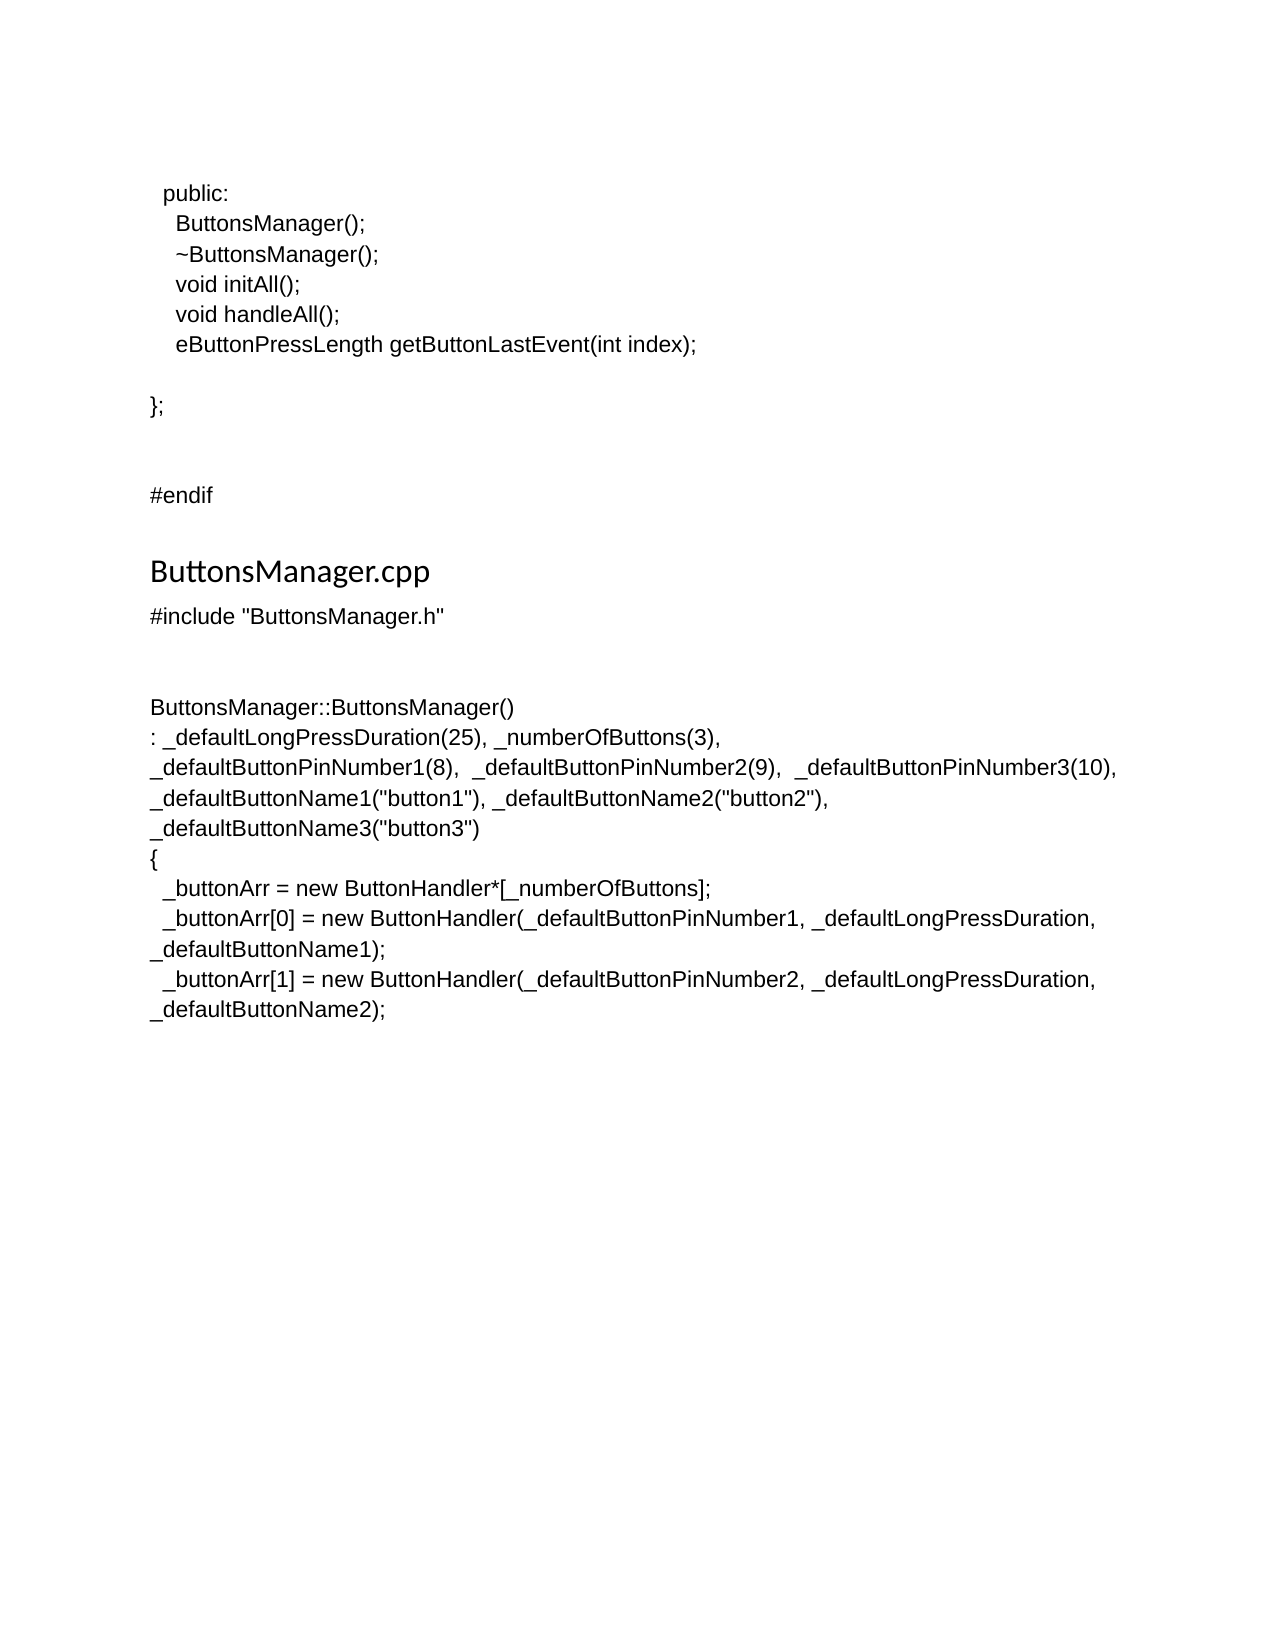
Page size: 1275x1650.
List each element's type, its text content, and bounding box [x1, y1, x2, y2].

text _defaultButtonName1("button1"), _defaultButtonName2("button2"), _defaultButtonName3("button3") [150, 784, 1125, 841]
text _buttonArr[1] = new ButtonHandler(_defaultButtonPinNumber2, _defaultLongPressDuration, _defaultButtonName2); [150, 966, 1125, 1022]
text ButtonsManager::ButtonsManager() [150, 694, 1125, 720]
text void initAll(); [150, 271, 1125, 297]
text void handleAll(); [150, 301, 1125, 327]
text #endif [150, 482, 1125, 509]
text eButtonPressLength getButtonLastEvent(int index); [150, 331, 1125, 358]
text ButtonsManager(); [150, 210, 1125, 237]
text _buttonArr = new ButtonHandler*[_numberOfButtons]; [150, 875, 1125, 901]
text _defaultButtonPinNumber1(8), _defaultButtonPinNumber2(9), _defaultButtonPinNumber3(10), [150, 754, 1125, 781]
text _buttonArr[0] = new ButtonHandler(_defaultButtonPinNumber1, _defaultLongPressDuration, _defaultButtonName1); [150, 905, 1125, 962]
text ~ButtonsManager(); [150, 241, 1125, 267]
text { [150, 845, 1125, 871]
subtitle ButtonsManager.cpp [150, 550, 1125, 591]
text #include "ButtonsManager.h" [150, 603, 1125, 629]
text }; [150, 392, 1125, 418]
text : _defaultLongPressDuration(25), _numberOfButtons(3), [150, 724, 1125, 750]
text public: [150, 180, 1125, 207]
